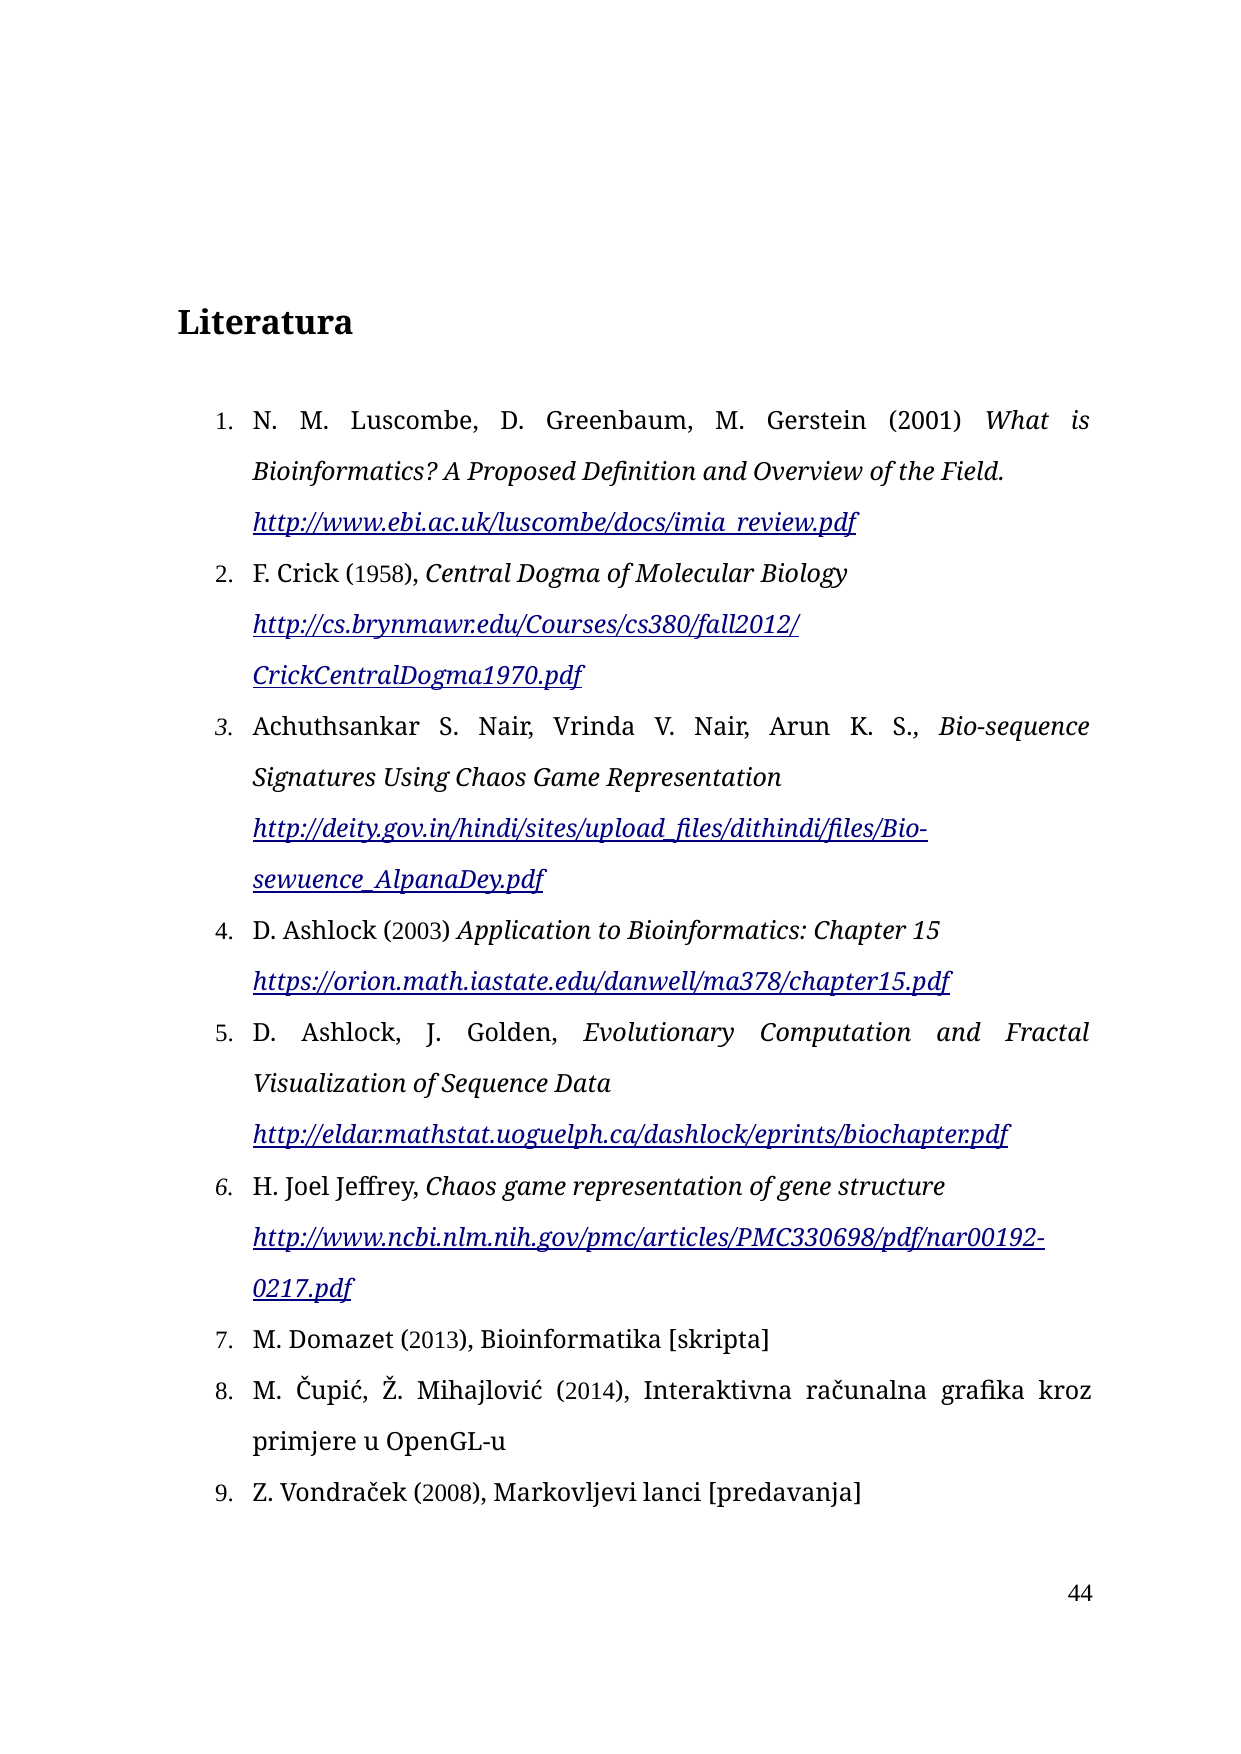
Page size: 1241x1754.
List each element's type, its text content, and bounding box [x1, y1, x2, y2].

list F. Crick (1958), Central Dogma of Molecular Biology [215, 556, 1093, 590]
list https://orion.math.iastate.edu/danwell/ma378/chapter15.pdf [215, 964, 1093, 998]
list Achuthsankar S. Nair, Vrinda V. Nair, Arun K. S., Bio-sequence Signatures Using Chaos Game Representation [215, 709, 1093, 794]
list M. Čupić, Ž. Mihajlović (2014), Interaktivna računalna grafika kroz primjere u OpenGL-u [215, 1372, 1093, 1457]
list http://eldar.mathstat.uoguelph.ca/dashlock/eprints/biochapter.pdf [215, 1117, 1093, 1151]
list D. Ashlock, J. Golden, Evolutionary Computation and Fractal Visualization of Sequence Data [215, 1015, 1093, 1100]
list D. Ashlock (2003) Application to Bioinformatics: Chapter 15 [215, 913, 1093, 947]
list http://cs.brynmawr.edu/Courses/cs380/fall2012/CrickCentralDogma1970.pdf [215, 607, 1093, 692]
list http://deity.gov.in/hindi/sites/upload_files/dithindi/files/Bio-sewuence_AlpanaDey.pdf [215, 811, 1093, 896]
list http://www.ebi.ac.uk/luscombe/docs/imia_review.pdf [215, 505, 1093, 539]
list Z. Vondraček (2008), Markovljevi lanci [predavanja] [215, 1474, 1093, 1508]
list M. Domazet (2013), Bioinformatika [skripta] [215, 1321, 1093, 1355]
subtitle Literatura [177, 299, 1093, 344]
list N. M. Luscombe, D. Greenbaum, M. Gerstein (2001) What is Bioinformatics? A Proposed Definition and Overview of the Field. [215, 403, 1093, 488]
list H. Joel Jeffrey, Chaos game representation of gene structure [215, 1168, 1093, 1202]
list http://www.ncbi.nlm.nih.gov/pmc/articles/PMC330698/pdf/nar00192-0217.pdf [215, 1219, 1093, 1304]
